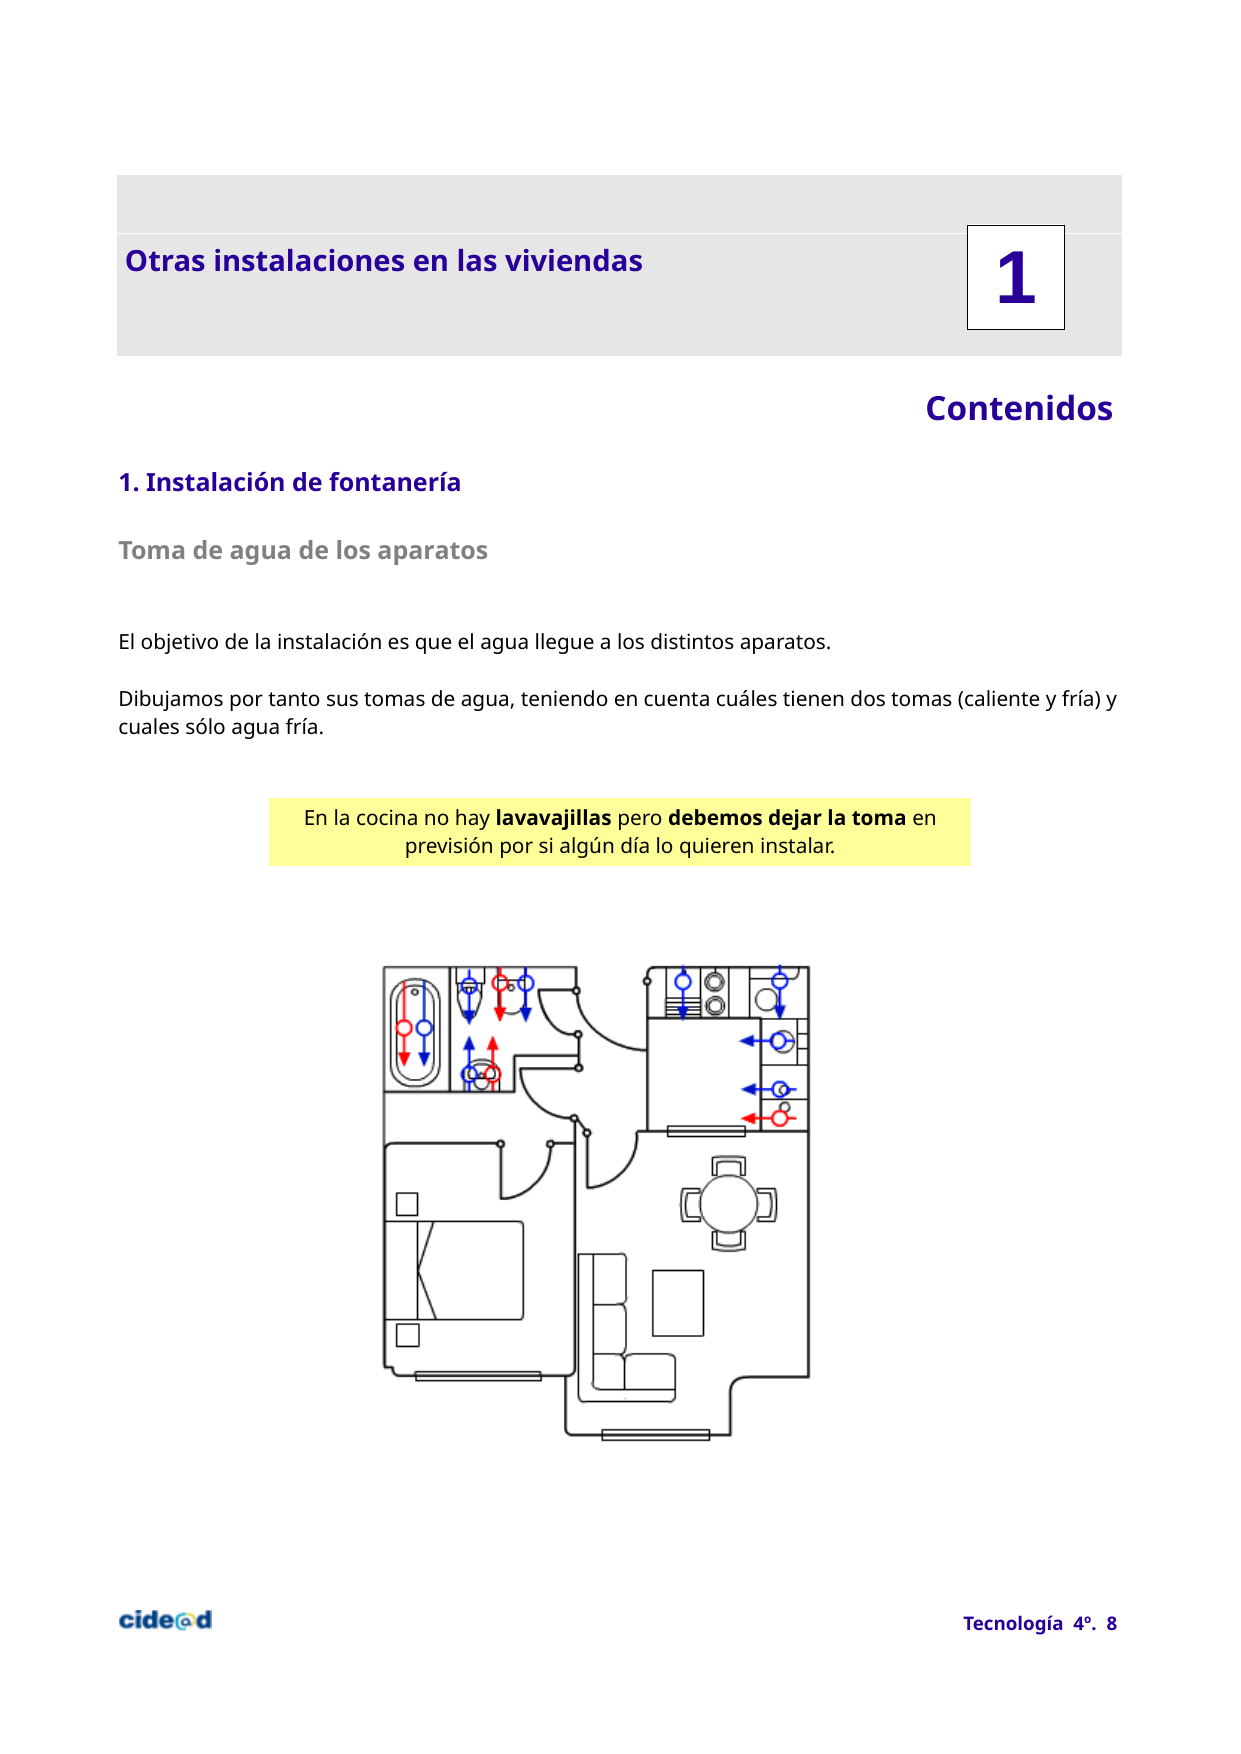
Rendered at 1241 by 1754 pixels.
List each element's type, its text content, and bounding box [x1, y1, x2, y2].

text Contenidos [118, 385, 1122, 430]
picture [353, 941, 839, 1471]
text Toma de agua de los aparatos [118, 532, 1122, 566]
text 1. Instalación de fontanería [118, 464, 1122, 498]
picture [118, 1610, 212, 1632]
table_header Otras instalaciones en las viviendas [117, 234, 1122, 356]
table_header En la cocina no hay lavavajillas pero debemos dejar la toma en previsión por si algún día lo quieren instalar. [269, 798, 971, 866]
text El objetivo de la instalación es que el agua llegue a los distintos aparatos. Dibujamos por tanto sus tomas de agua, teniendo en cuenta cuáles tienen dos tomas (caliente y fría) y cuales sólo agua fría. [118, 627, 1122, 741]
table_header [117, 175, 1122, 233]
